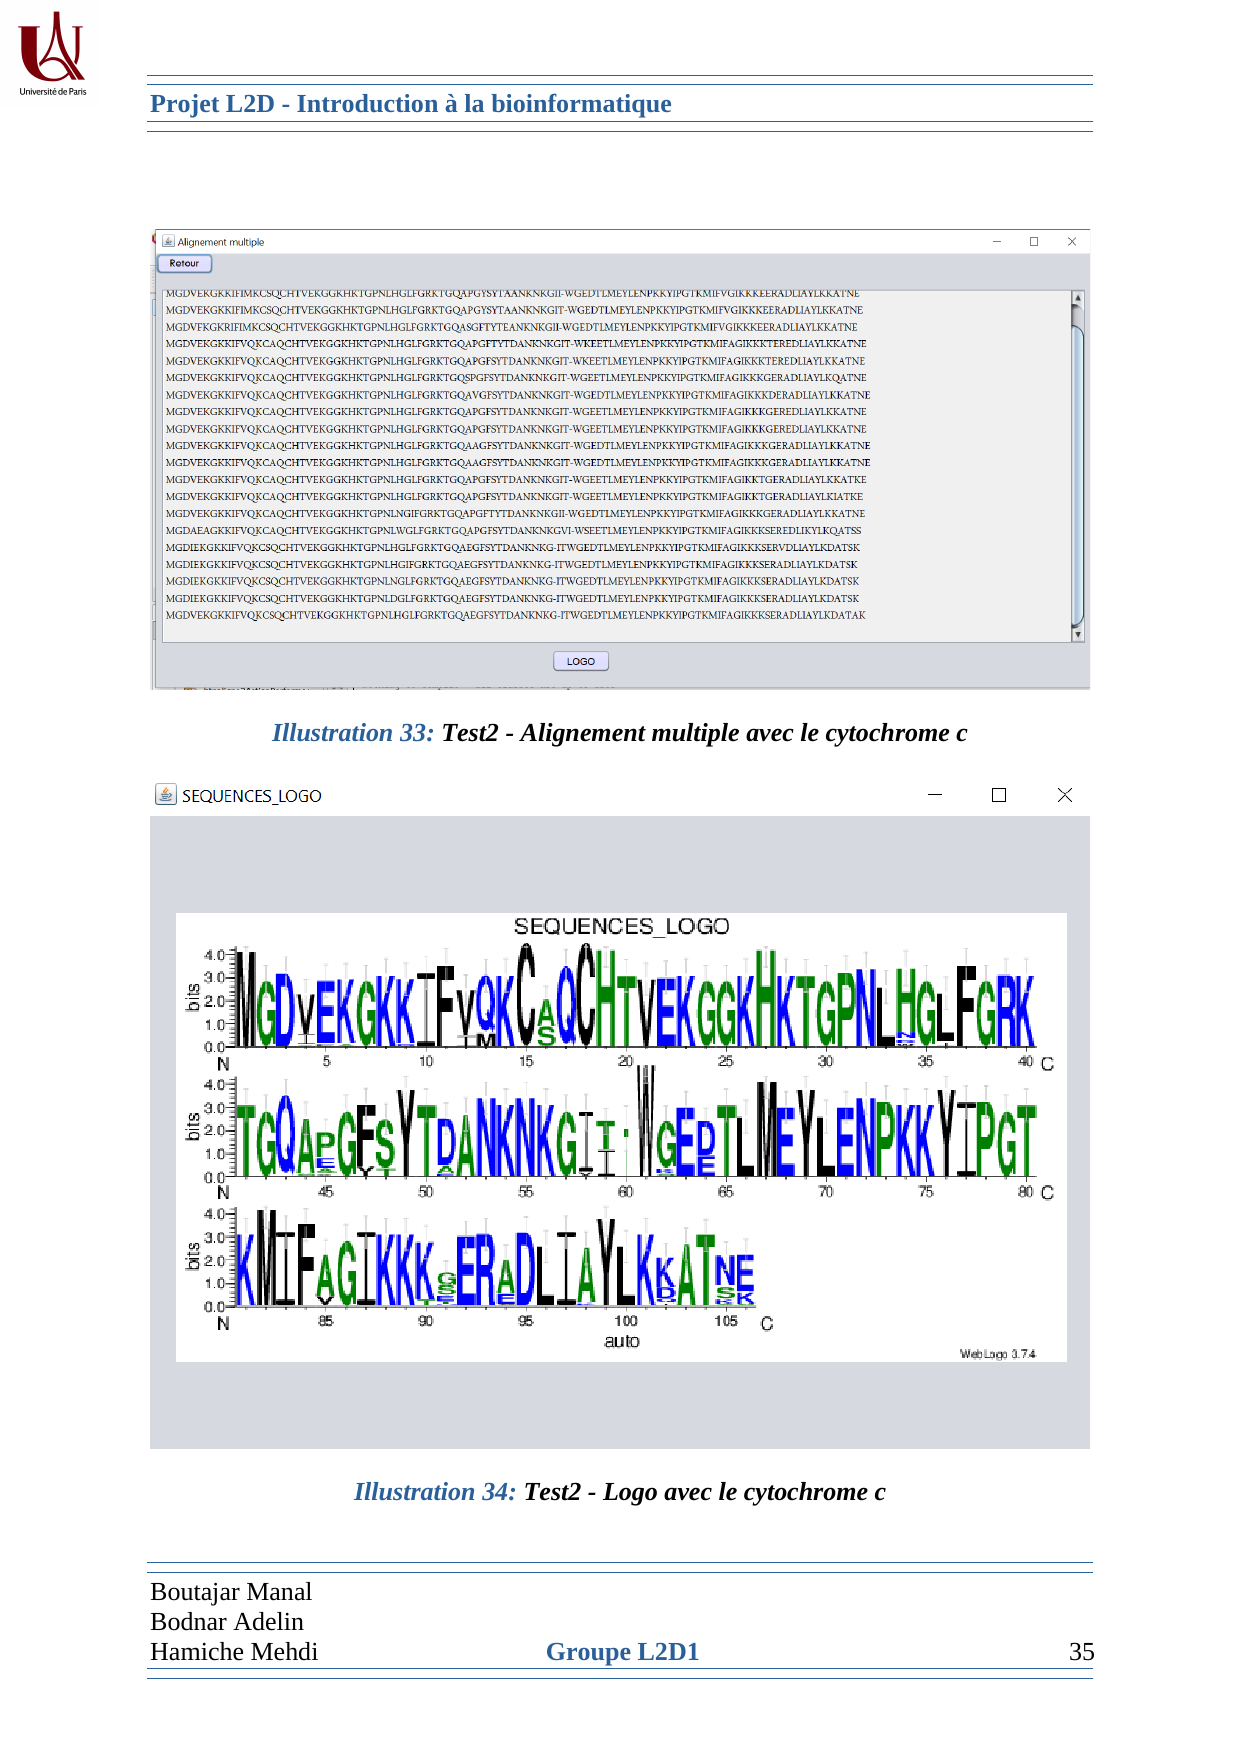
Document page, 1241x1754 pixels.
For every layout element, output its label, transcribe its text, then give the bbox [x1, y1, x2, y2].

picture [150, 229, 1091, 690]
picture [150, 781, 1091, 1449]
picture [0, 0, 101, 107]
text Illustration 34: Test2 - Logo avec le cytochrome c [150, 1449, 1090, 1506]
text Illustration 33: Test2 - Alignement multiple avec le cytochrome c [150, 690, 1090, 747]
